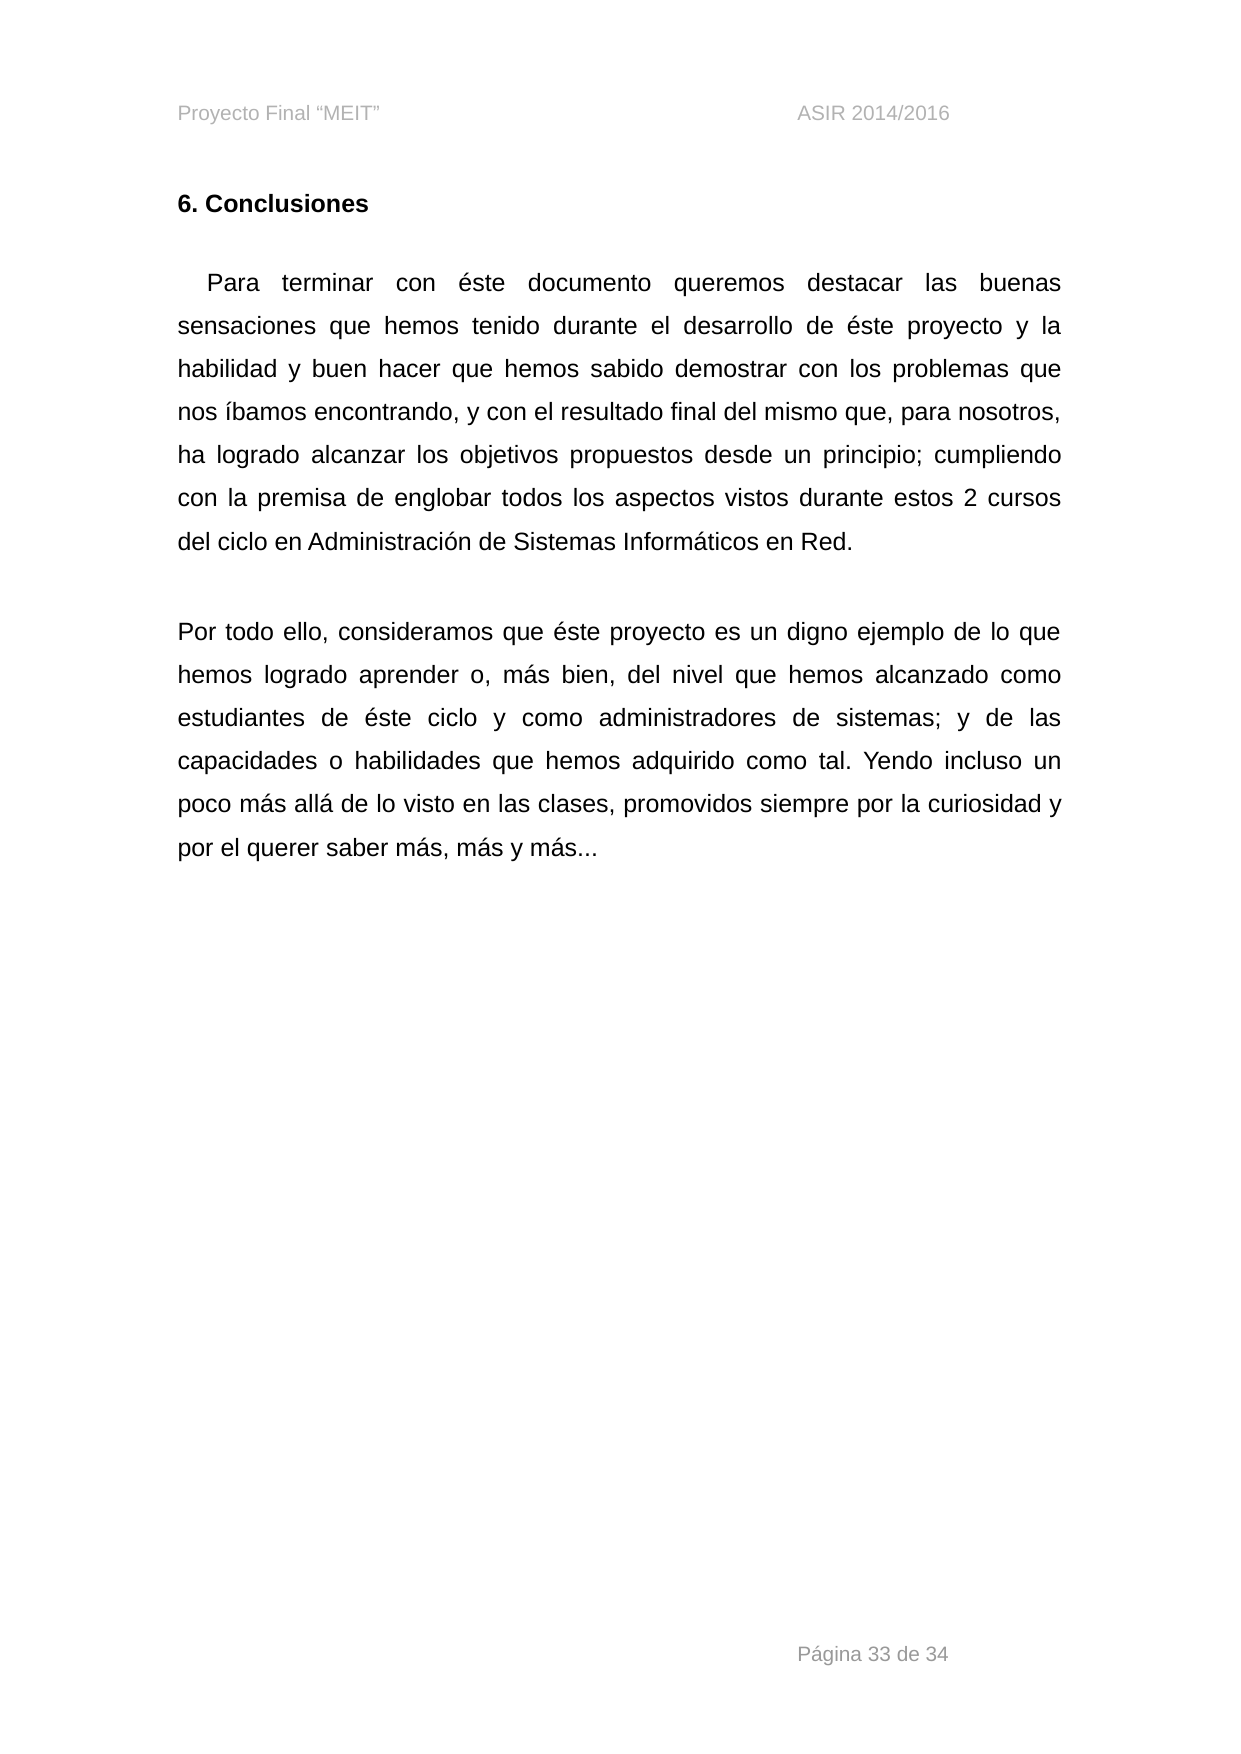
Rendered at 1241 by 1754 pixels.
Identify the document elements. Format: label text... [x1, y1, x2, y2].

text Para terminar con éste documento queremos destacar las buenas sensaciones que hemos tenido durante el desarrollo de éste proyecto y la habilidad y buen hacer que hemos sabido demostrar con los problemas que nos íbamos encontrando, y con el resultado final del mismo que, para nosotros, ha logrado alcanzar los objetivos propuestos desde un principio; cumpliendo con la premisa de englobar todos los aspectos vistos durante estos 2 cursos del ciclo en Administración de Sistemas Informáticos en Red. [177, 268, 1063, 555]
subtitle 6. Conclusiones [177, 189, 1063, 218]
text Por todo ello, consideramos que éste proyecto es un digno ejemplo de lo que hemos logrado aprender o, más bien, del nivel que hemos alcanzado como estudiantes de éste ciclo y como administradores de sistemas; y de las capacidades o habilidades que hemos adquirido como tal. Yendo incluso un poco más allá de lo visto en las clases, promovidos siempre por la curiosidad y por el querer saber más, más y más... [177, 617, 1063, 861]
